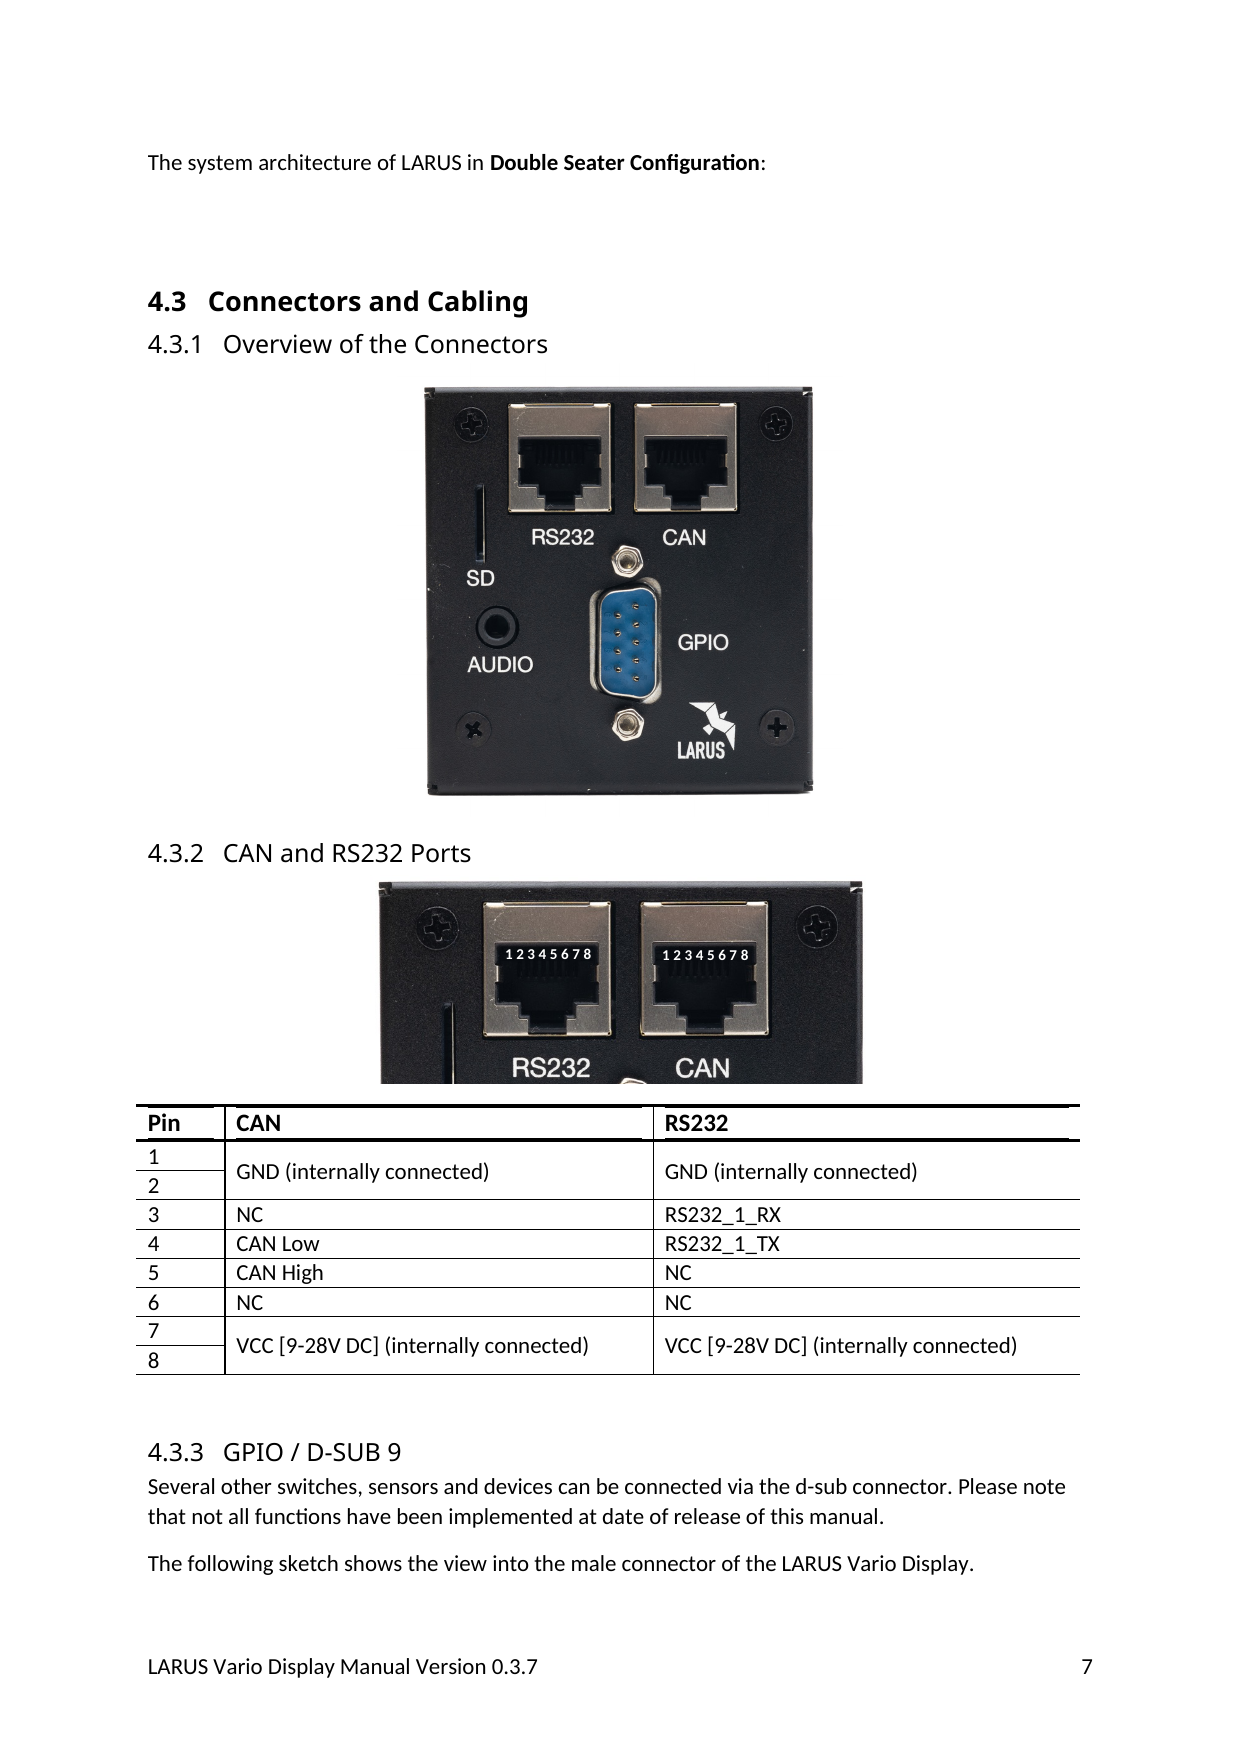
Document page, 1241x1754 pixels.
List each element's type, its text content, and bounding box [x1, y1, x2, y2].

table_header CAN [226, 1107, 653, 1139]
text The following sketch shows the view into the male connector of the LARUS Vario Display. [148, 1549, 1093, 1577]
table_cell VCC [9-28V DC] (internally connected) [654, 1317, 1080, 1374]
table_cell 4 [136, 1230, 224, 1257]
text Several other switches, sensors and devices can be connected via the d-sub connector. Please note that not all functions have been implemented at date of release of this manual. [148, 1472, 1093, 1530]
table_cell VCC [9-28V DC] (internally connected) [226, 1317, 653, 1374]
table_cell CAN Low [226, 1230, 653, 1257]
text The system architecture of LARUS in Double Seater Configuration: [148, 148, 1093, 176]
subtitle Overview of the Connectors [148, 327, 1093, 361]
table_cell 3 [136, 1200, 224, 1228]
table_cell GND (internally connected) [654, 1142, 1080, 1199]
table_cell NC [654, 1259, 1080, 1287]
picture [396, 363, 844, 817]
subtitle GPIO / D-SUB 9 [148, 1435, 1093, 1469]
table_cell 7 [136, 1317, 224, 1345]
table_cell 1 [136, 1142, 224, 1170]
table_cell 8 [136, 1346, 224, 1374]
table_header Pin [136, 1107, 224, 1139]
table_cell 5 [136, 1259, 224, 1287]
text ­ [148, 194, 1093, 222]
table_cell NC [226, 1200, 653, 1228]
subtitle CAN and RS232 Ports [148, 835, 1093, 869]
table_cell CAN High [226, 1259, 653, 1287]
table_cell 2 [136, 1171, 224, 1199]
table_cell NC [654, 1288, 1080, 1316]
subtitle Connectors and Cabling [148, 283, 1093, 319]
table_header RS232 [654, 1107, 1080, 1139]
table_cell 6 [136, 1288, 224, 1316]
table_cell GND (internally connected) [226, 1142, 653, 1199]
table_cell NC [226, 1288, 653, 1316]
table_cell RS232_1_RX [654, 1200, 1080, 1228]
table_cell RS232_1_TX [654, 1230, 1080, 1257]
